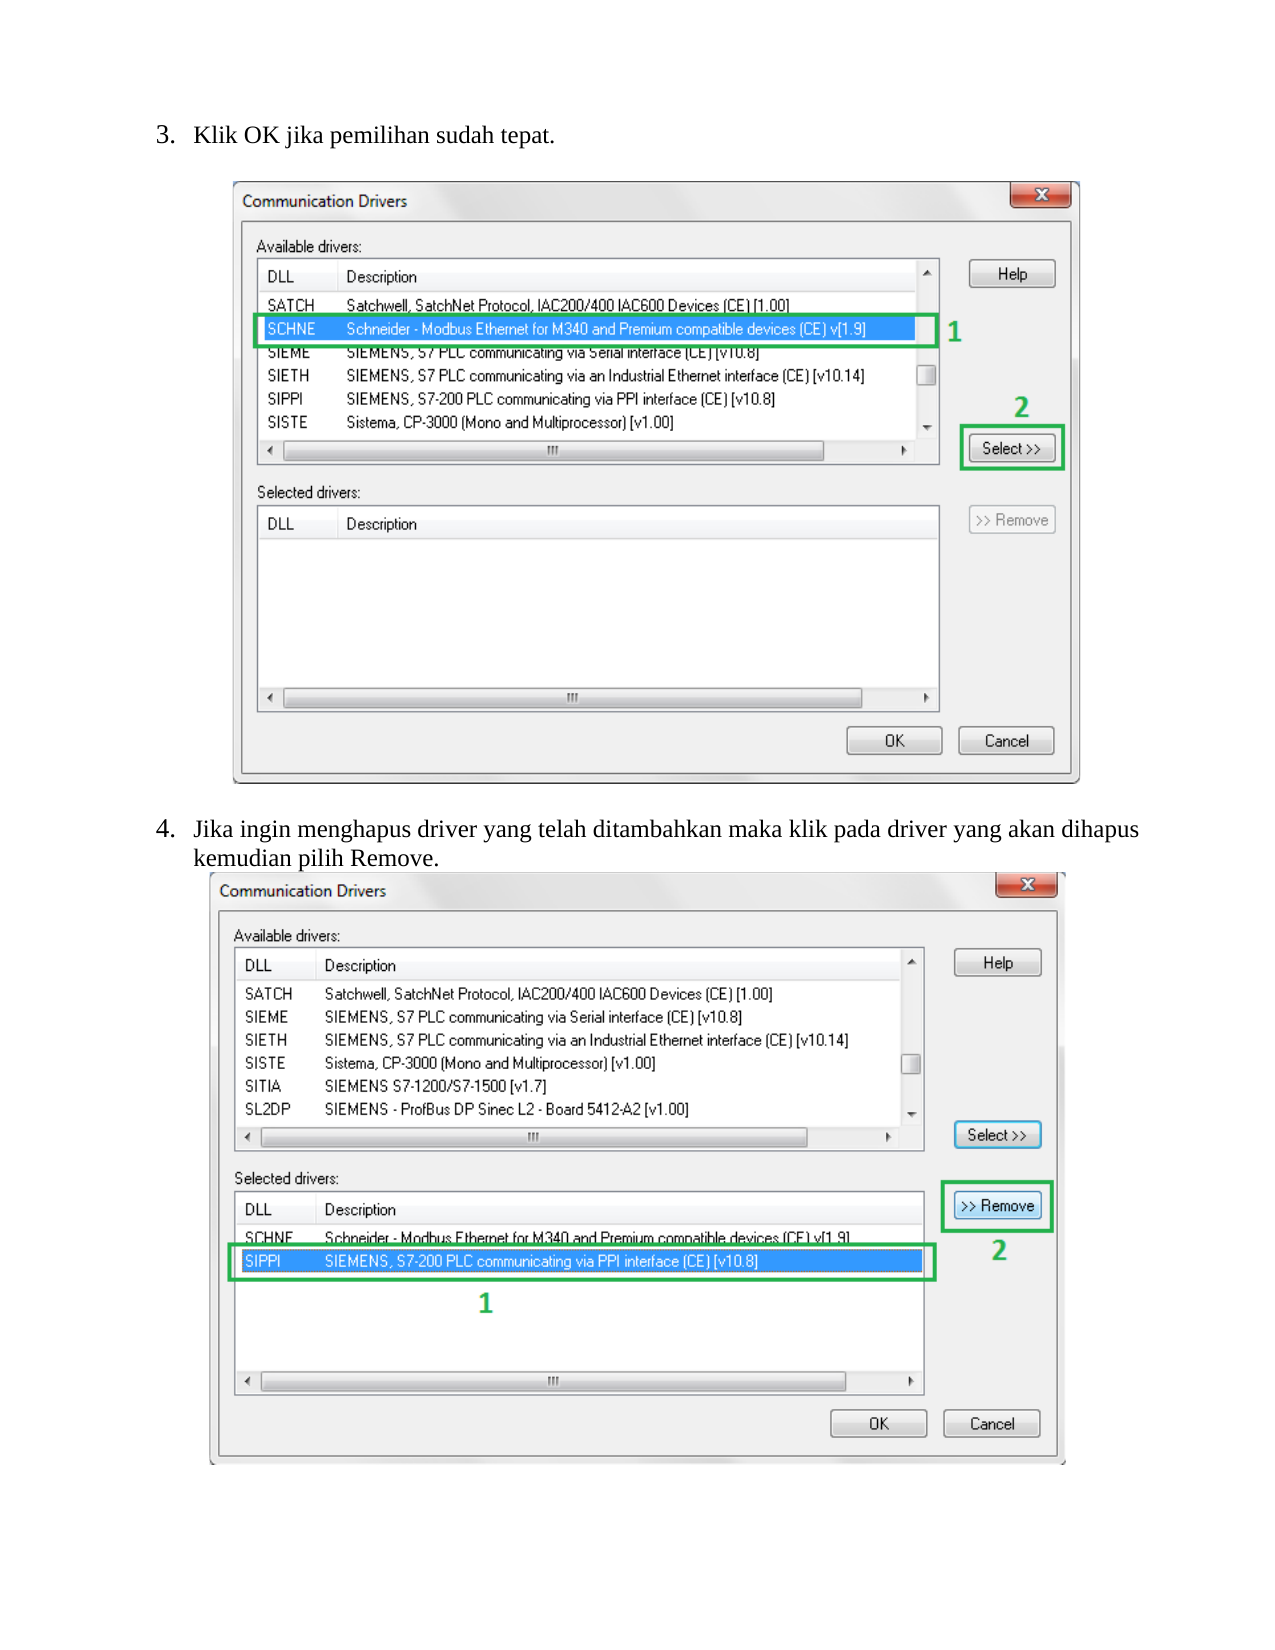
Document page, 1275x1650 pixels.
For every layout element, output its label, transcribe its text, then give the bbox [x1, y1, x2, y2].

list Klik OK jika pemilihan sudah tepat. [156, 118, 1157, 149]
picture [232, 181, 1081, 784]
list Jika ingin menghapus driver yang telah ditambahkan maka klik pada driver yang akan dihapus kemudian pilih Remove. [156, 812, 1157, 872]
picture [209, 872, 1066, 1465]
